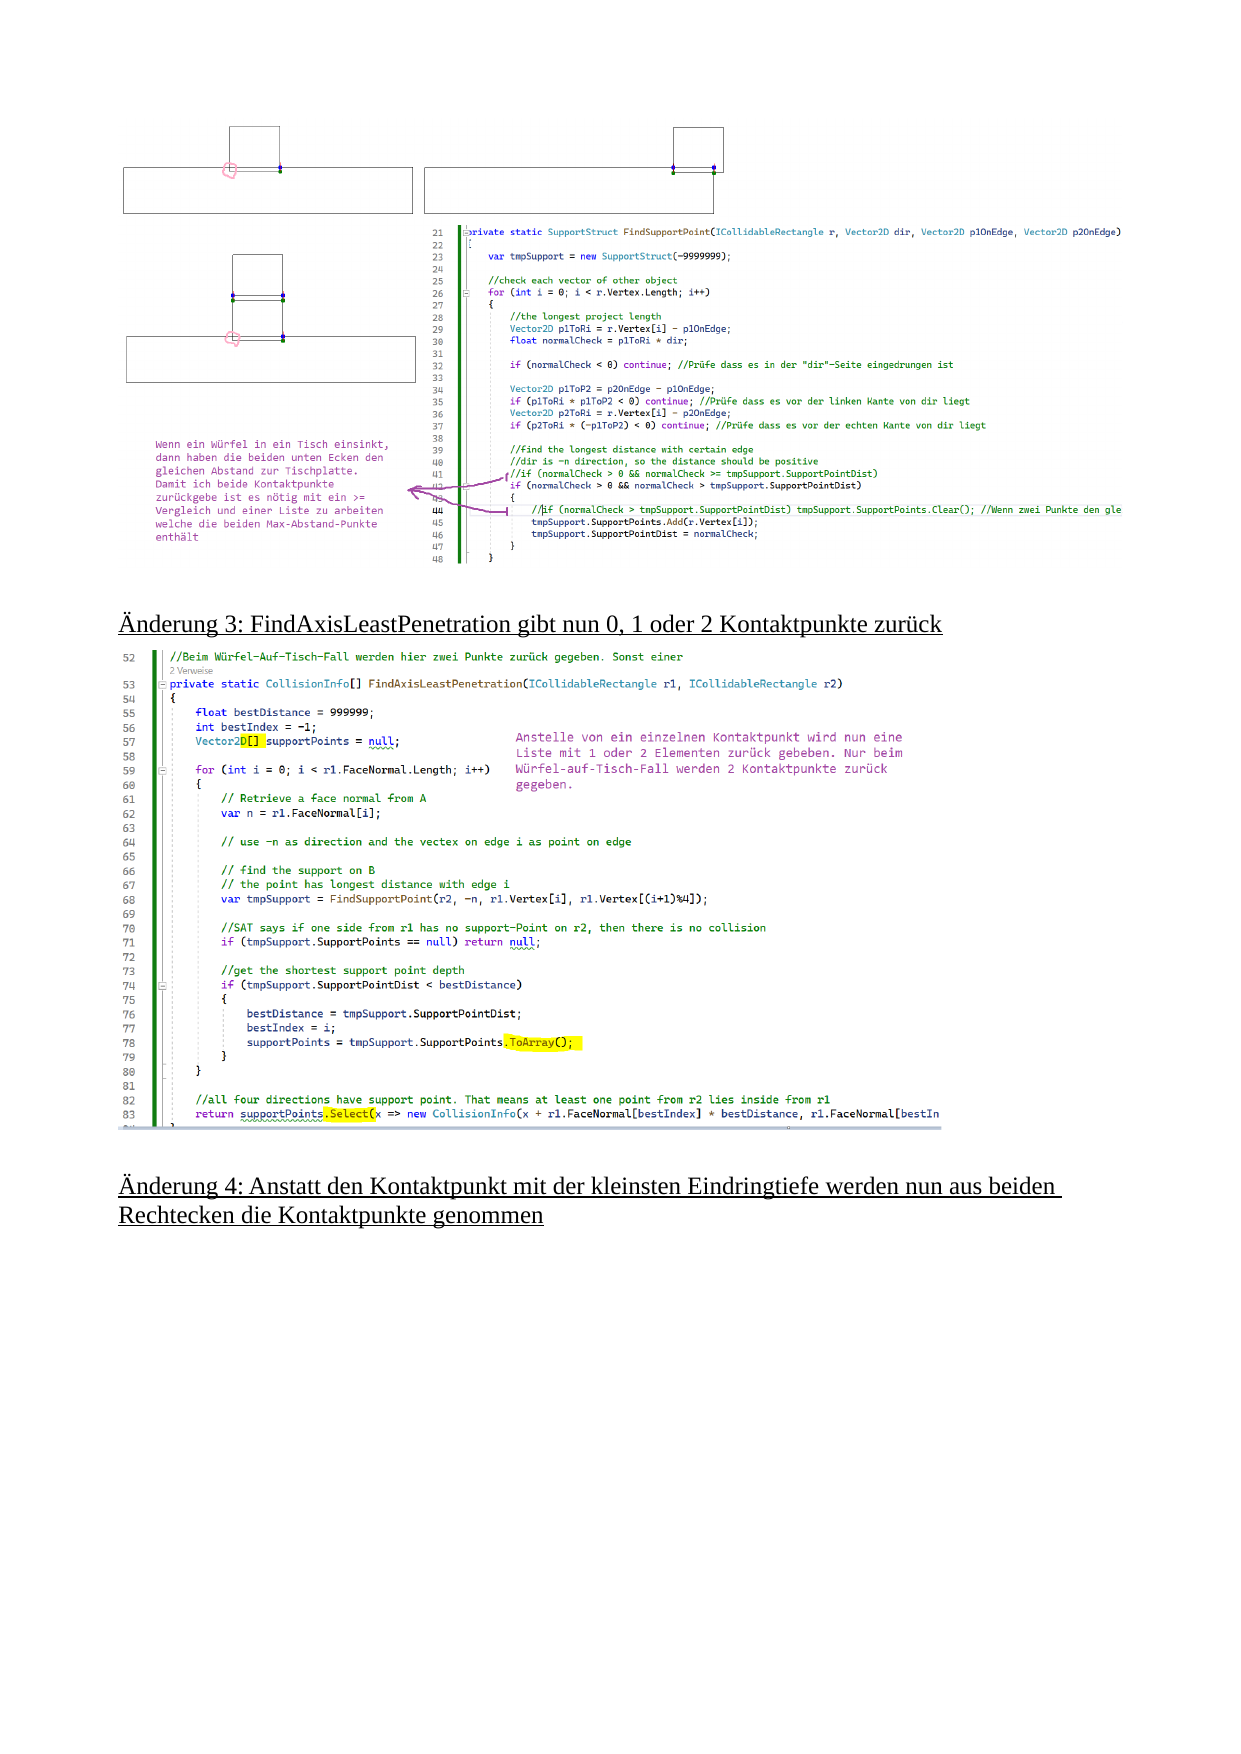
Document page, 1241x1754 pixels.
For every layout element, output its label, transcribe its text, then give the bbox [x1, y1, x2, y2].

picture [118, 118, 1123, 568]
text Änderung 3: FindAxisLeastPenetration gibt nun 0, 1 oder 2 Kontaktpunkte zurück [118, 609, 1122, 637]
picture [118, 650, 942, 1130]
text Änderung 4: Anstatt den Kontaktpunkt mit der kleinsten Eindringtiefe werden nun aus beiden Rechtecken die Kontaktpunkte genommen [118, 1171, 1122, 1229]
